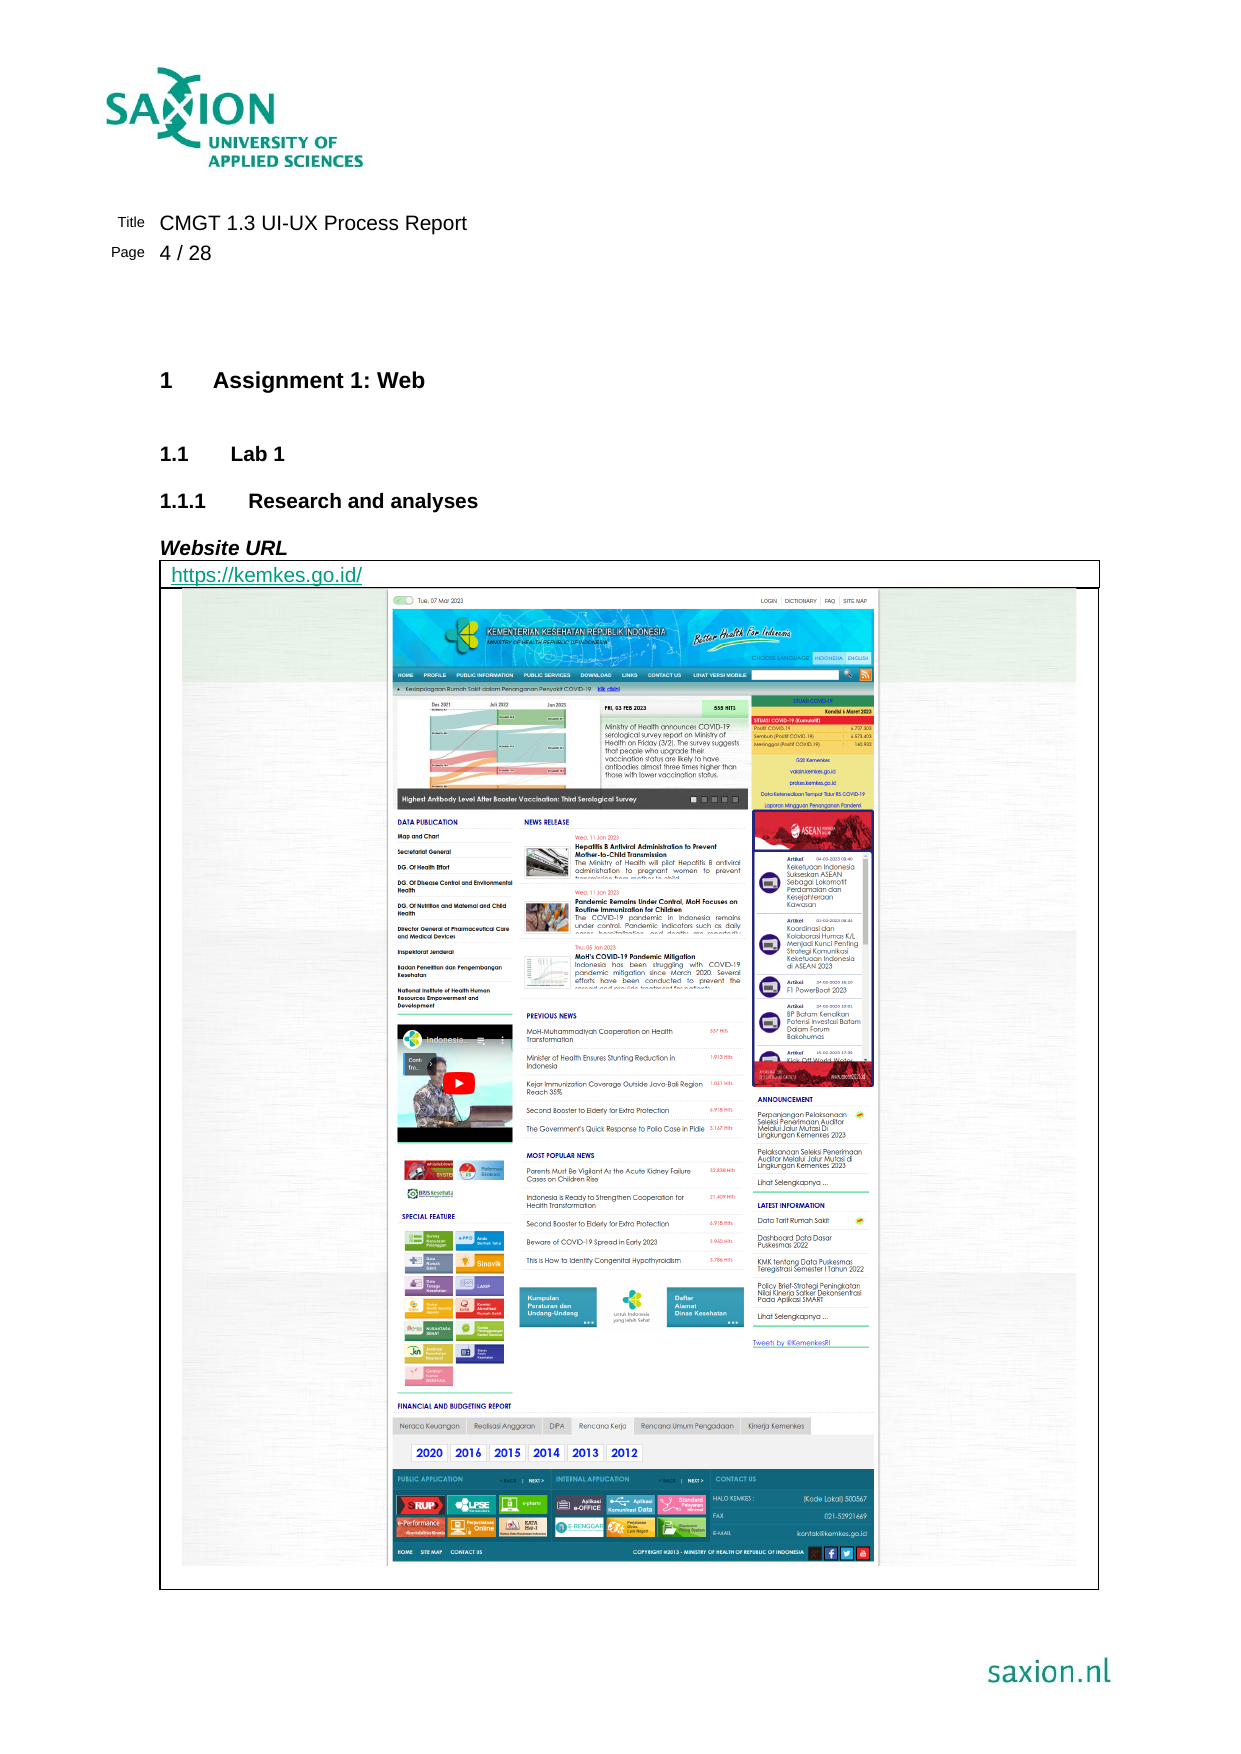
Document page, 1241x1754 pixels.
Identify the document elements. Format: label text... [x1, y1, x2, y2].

subtitle Lab 1 [159, 440, 1110, 466]
picture [0, 1632, 1241, 1754]
subtitle Assignment 1: Web [159, 367, 1110, 393]
picture [76, 59, 393, 178]
subtitle Website URL [159, 533, 1110, 559]
picture [182, 588, 1077, 1566]
table_header [161, 589, 1098, 1589]
table_header https://kemkes.go.id/ [161, 561, 1099, 587]
subtitle Research and analyses [159, 487, 1110, 513]
